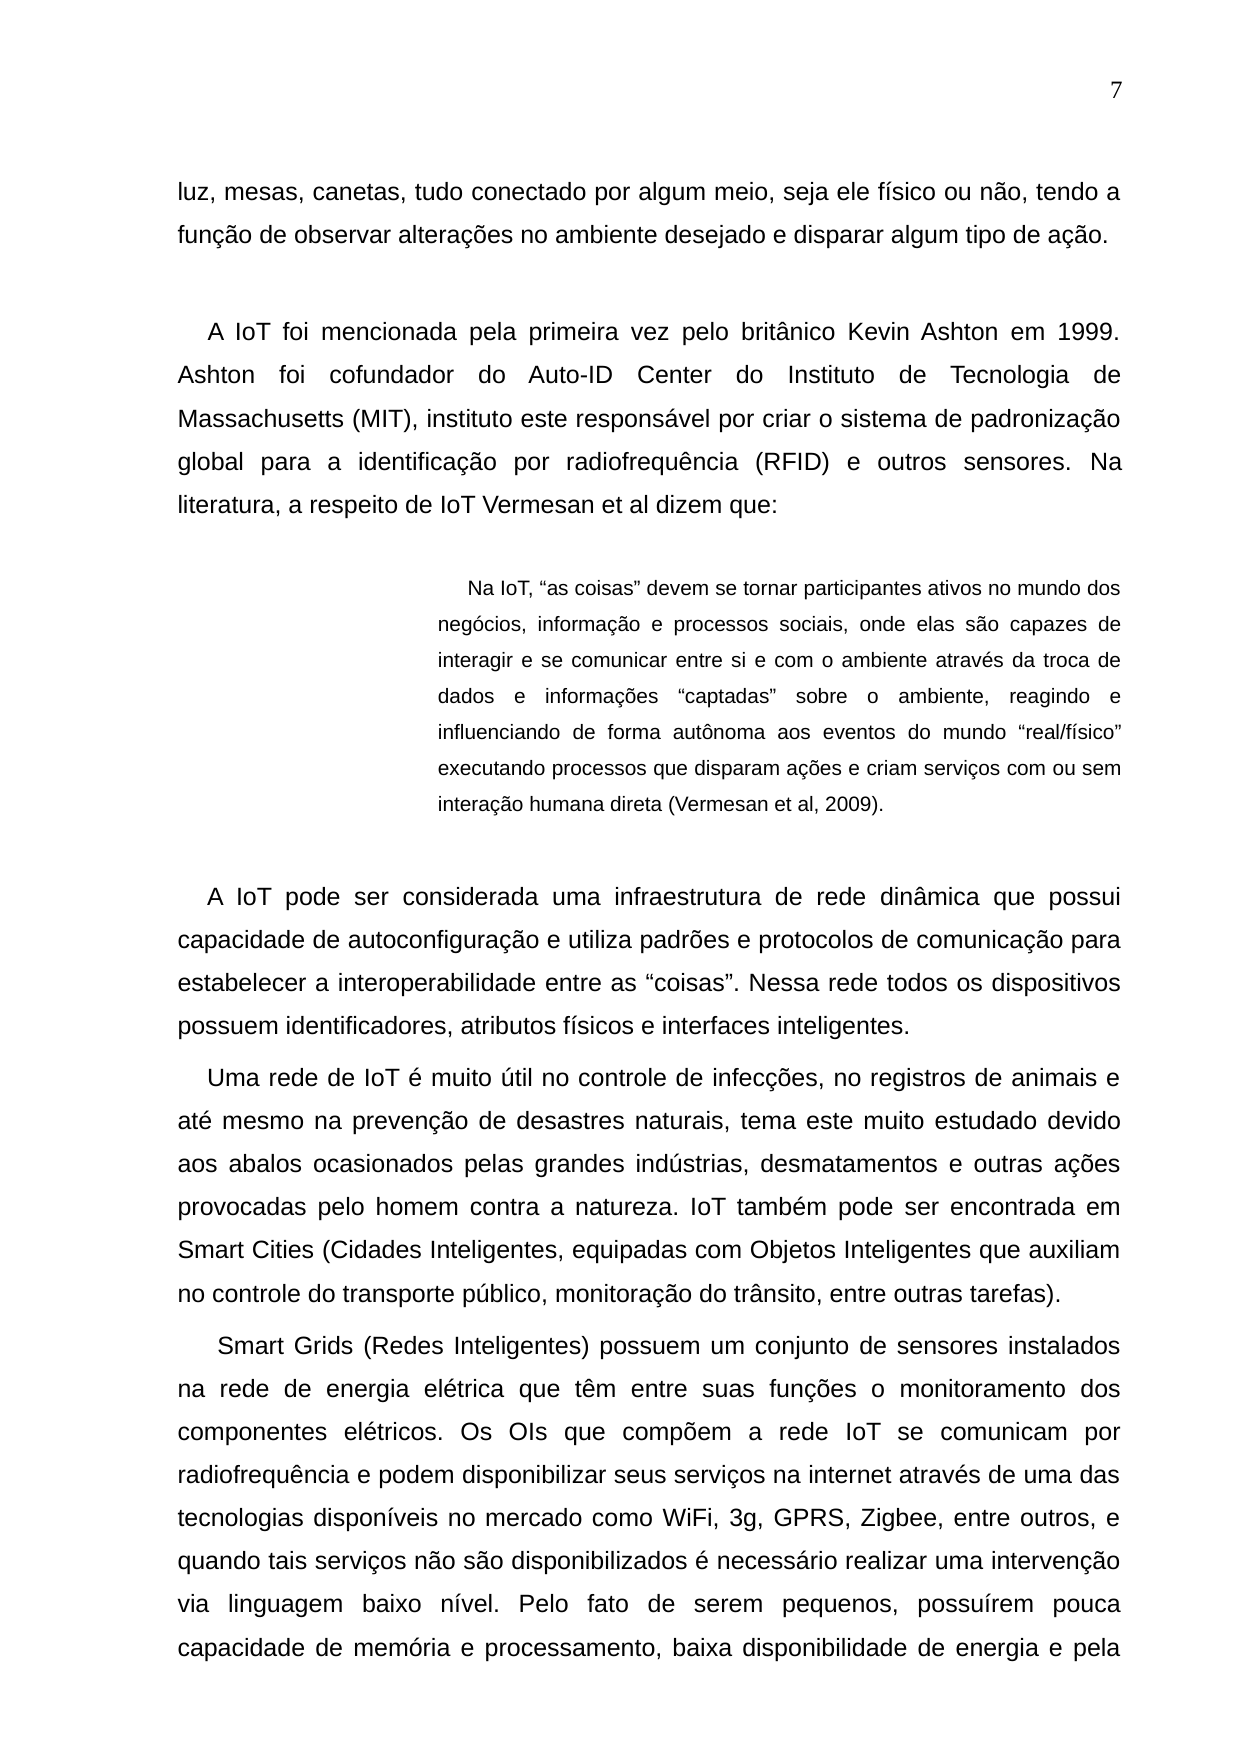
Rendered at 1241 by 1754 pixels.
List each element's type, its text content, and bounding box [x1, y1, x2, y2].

text A IoT pode ser considerada uma infraestrutura de rede dinâmica que possui capacidade de autoconfiguração e utiliza padrões e protocolos de comunicação para estabelecer a interoperabilidade entre as “coisas”. Nessa rede todos os dispositivos possuem identificadores, atributos físicos e interfaces inteligentes. [177, 881, 1122, 1039]
text A IoT foi mencionada pela primeira vez pelo britânico Kevin Ashton em 1999. Ashton foi cofundador do Auto-ID Center do Instituto de Tecnologia de Massachusetts (MIT), instituto este responsável por criar o sistema de padronização global para a identificação por radiofrequência (RFID) e outros sensores. Na literatura, a respeito de IoT Vermesan et al dizem que: [177, 317, 1122, 518]
text Na IoT, “as coisas” devem se tornar participantes ativos no mundo dos negócios, informação e processos sociais, onde elas são capazes de interagir e se comunicar entre si e com o ambiente através da troca de dados e informações “captadas” sobre o ambiente, reagindo e influenciando de forma autônoma aos eventos do mundo “real/físico” executando processos que disparam ações e criam serviços com ou sem interação humana direta (Vermesan et al, 2009). [438, 576, 1122, 816]
text Smart Grids (Redes Inteligentes) possuem um conjunto de sensores instalados na rede de energia elétrica que têm entre suas funções o monitoramento dos componentes elétricos. Os OIs que compõem a rede IoT se comunicam por radiofrequência e podem disponibilizar seus serviços na internet através de uma das tecnologias disponíveis no mercado como WiFi, 3g, GPRS, Zigbee, entre outros, e quando tais serviços não são disponibilizados é necessário realizar uma intervenção via linguagem baixo nível. Pelo fato de serem pequenos, possuírem pouca capacidade de memória e processamento, baixa disponibilidade de energia e pela [177, 1331, 1122, 1661]
text luz, mesas, canetas, tudo conectado por algum meio, seja ele físico ou não, tendo a função de observar alterações no ambiente desejado e disparar algum tipo de ação. [177, 177, 1122, 249]
text Uma rede de IoT é muito útil no controle de infecções, no registros de animais e até mesmo na prevenção de desastres naturais, tema este muito estudado devido aos abalos ocasionados pelas grandes indústrias, desmatamentos e outras ações provocadas pelo homem contra a natureza. IoT também pode ser encontrada em Smart Cities (Cidades Inteligentes, equipadas com Objetos Inteligentes que auxiliam no controle do transporte público, monitoração do trânsito, entre outras tarefas). [177, 1063, 1122, 1307]
